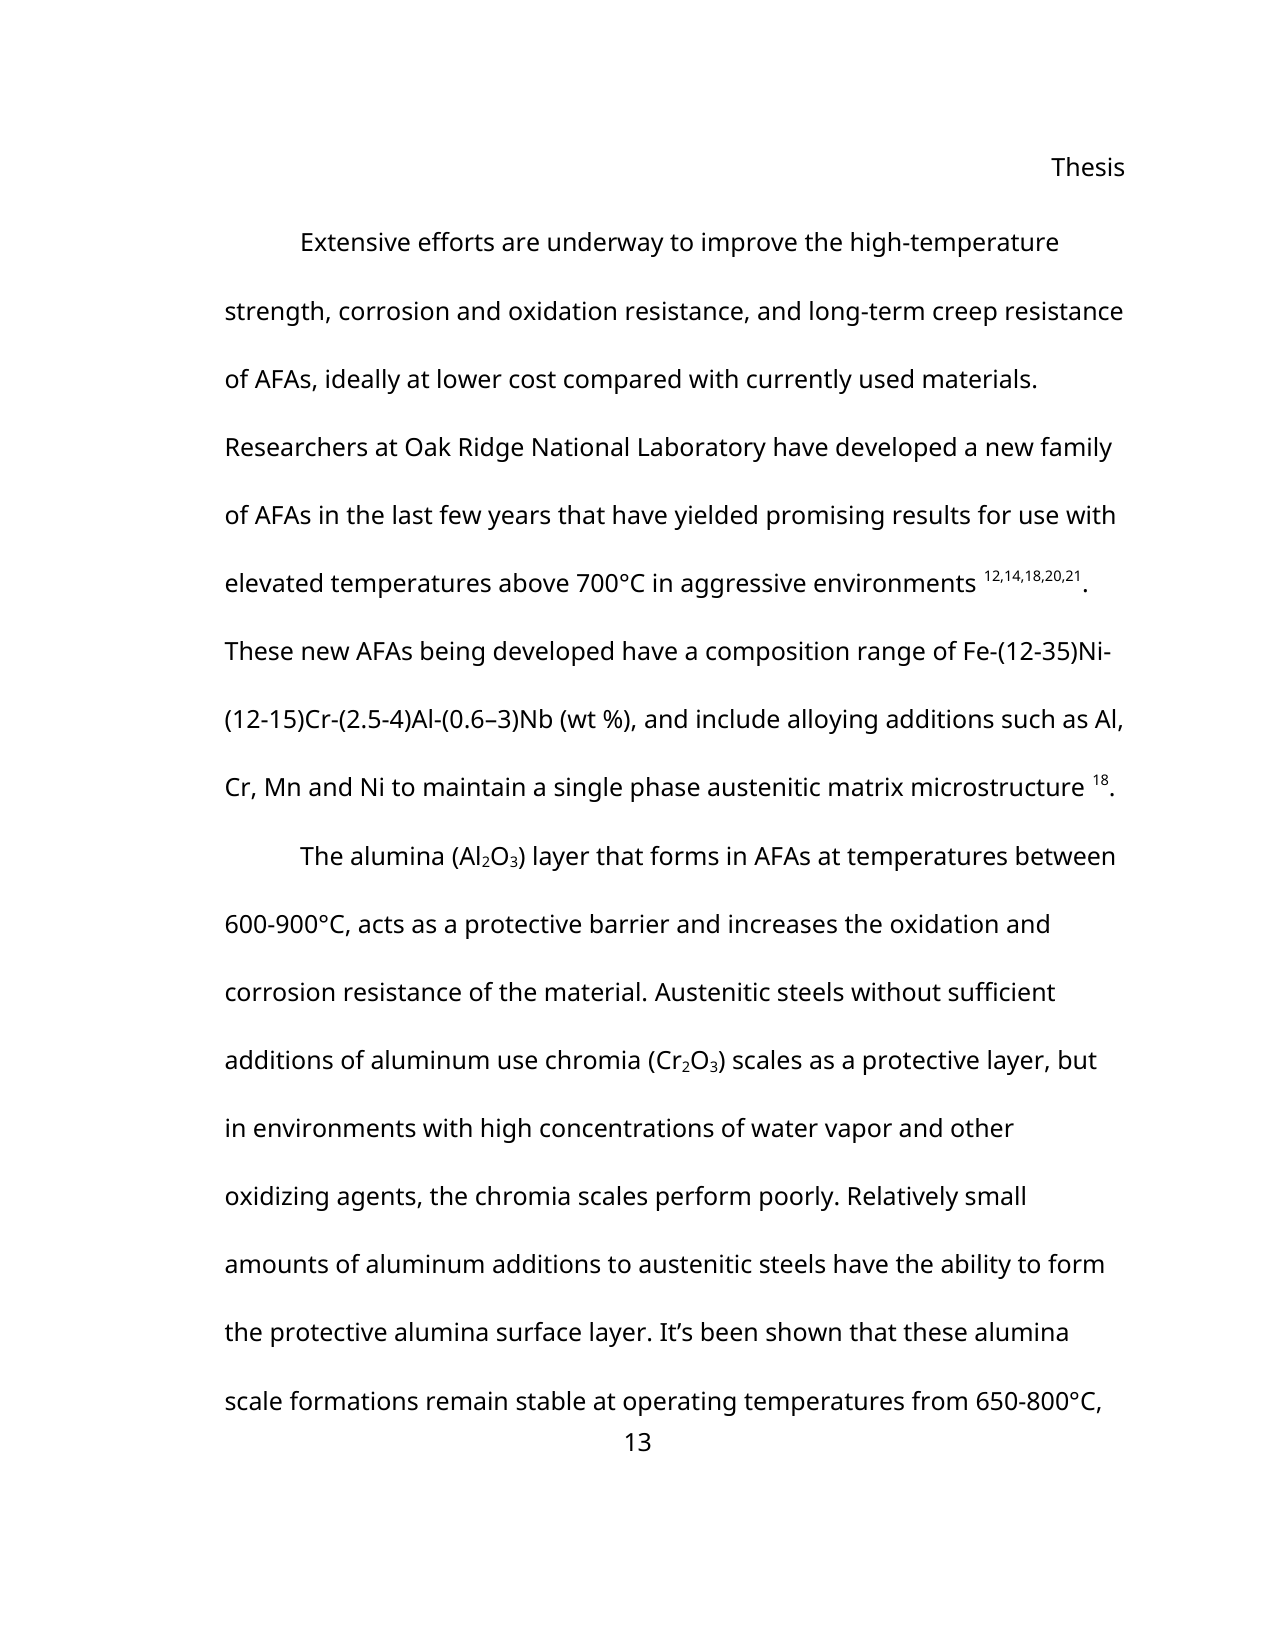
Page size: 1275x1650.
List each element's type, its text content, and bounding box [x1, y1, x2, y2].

text Extensive efforts are underway to improve the high-temperature strength, corrosion and oxidation resistance, and long-term creep resistance of AFAs, ideally at lower cost compared with currently used materials. Researchers at Oak Ridge National Laboratory have developed a new family of AFAs in the last few years that have yielded promising results for use with elevated temperatures above 700°C in aggressive environments 12,14,18,20,21. These new AFAs being developed have a composition range of Fe-(12-35)Ni-(12-15)Cr-(2.5-4)Al-(0.6–3)Nb (wt %), and include alloying additions such as Al, Cr, Mn and Ni to maintain a single phase austenitic matrix microstructure 18. [224, 225, 1125, 804]
text The alumina (Al2O3) layer that forms in AFAs at temperatures between 600-900°C, acts as a protective barrier and increases the oxidation and corrosion resistance of the material. Austenitic steels without sufficient additions of aluminum use chromia (Cr2O3) scales as a protective layer, but in environments with high concentrations of water vapor and other oxidizing agents, the chromia scales perform poorly. Relatively small amounts of aluminum additions to austenitic steels have the ability to form the protective alumina surface layer. It’s been shown that these alumina scale formations remain stable at operating temperatures from 650-800°C, [224, 838, 1125, 1417]
